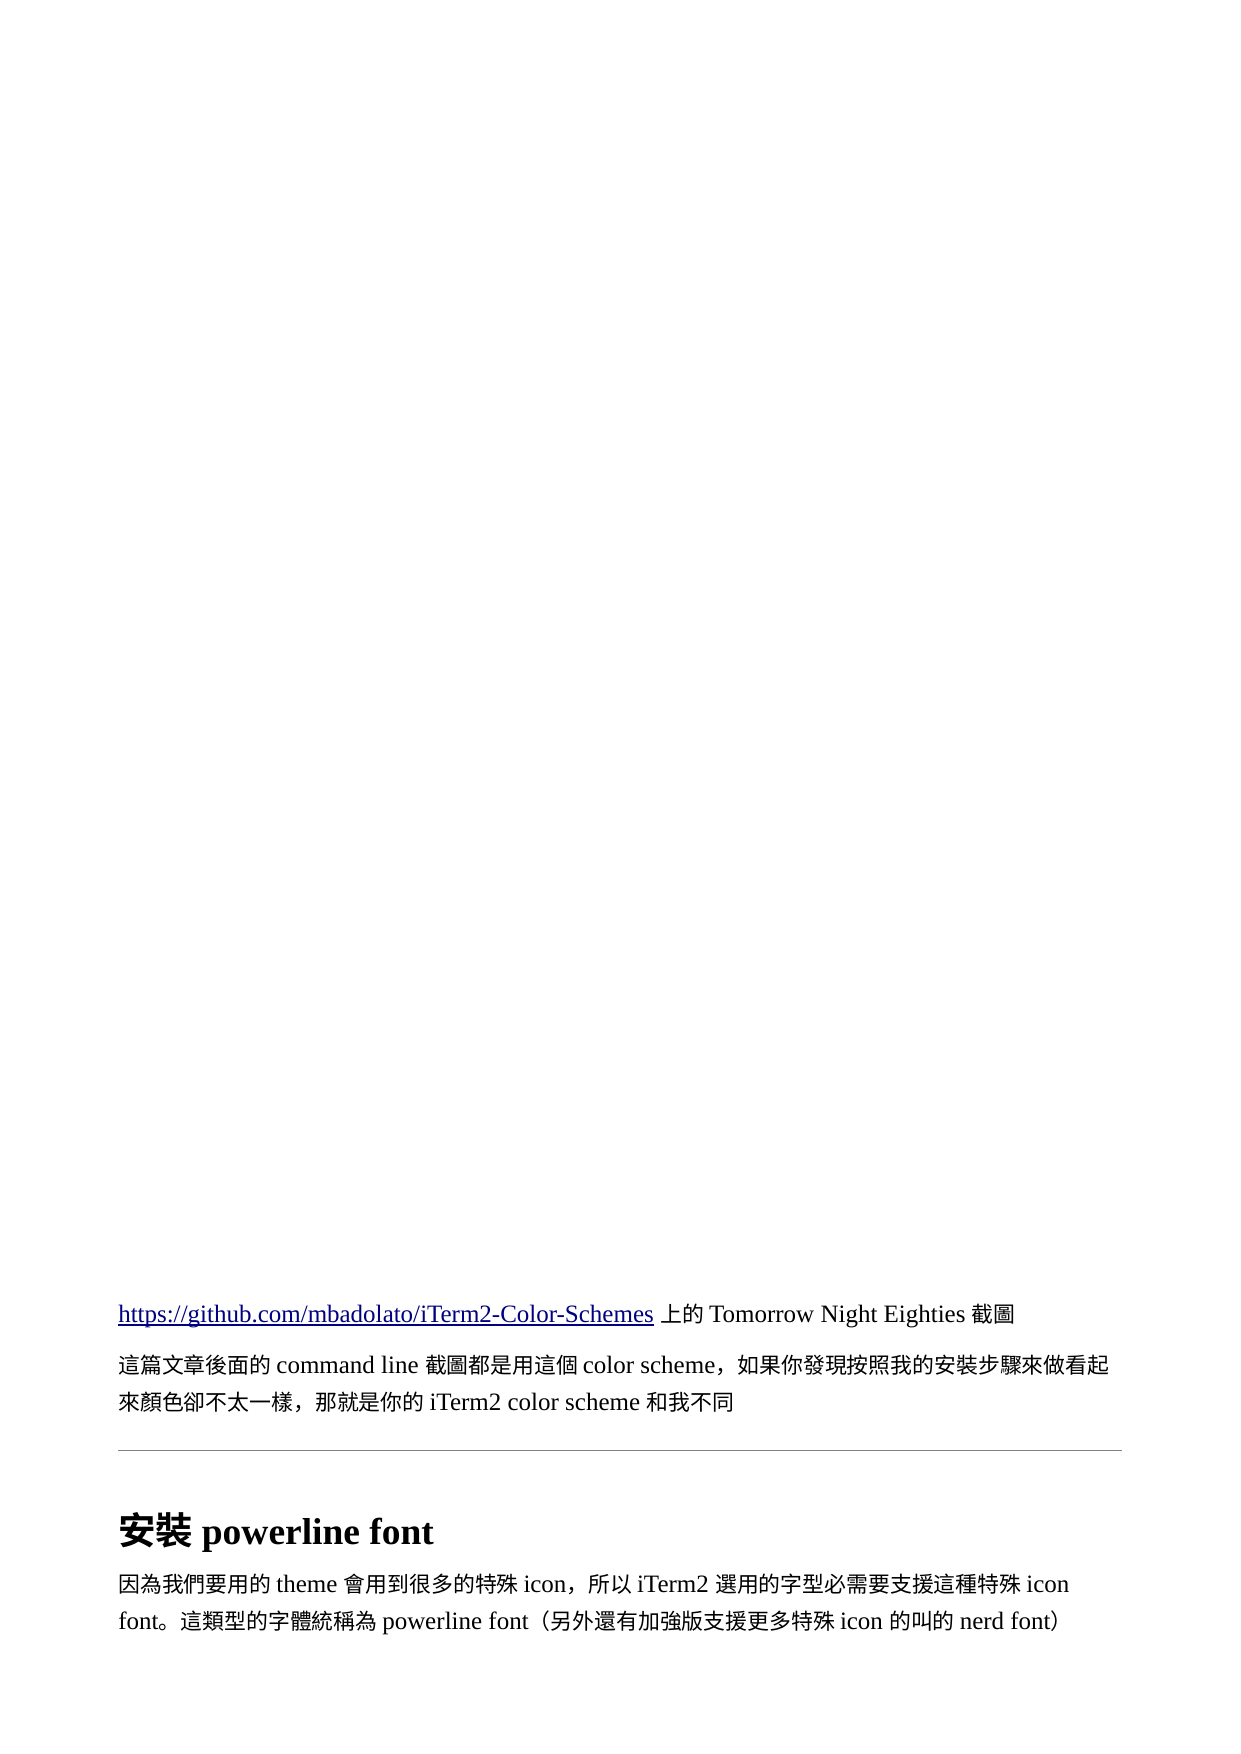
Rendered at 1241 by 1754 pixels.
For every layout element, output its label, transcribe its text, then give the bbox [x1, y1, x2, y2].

subtitle 安裝 powerline font [118, 1501, 1122, 1555]
text 這篇文章後面的 command line 截圖都是用這個 color scheme，如果你發現按照我的安裝步驟來做看起來顏色卻不太一樣，那就是你的 iTerm2 color scheme 和我不同 [118, 1348, 1122, 1416]
text 因為我們要用的 theme 會用到很多的特殊 icon，所以 iTerm2 選用的字型必需要支援這種特殊 icon font。這類型的字體統稱為 powerline font（另外還有加強版支援更多特殊 icon 的叫的 nerd font） [118, 1567, 1122, 1636]
text https://github.com/mbadolato/iTerm2-Color-Schemes 上的 Tomorrow Night Eighties 截圖 [118, 1297, 1122, 1329]
